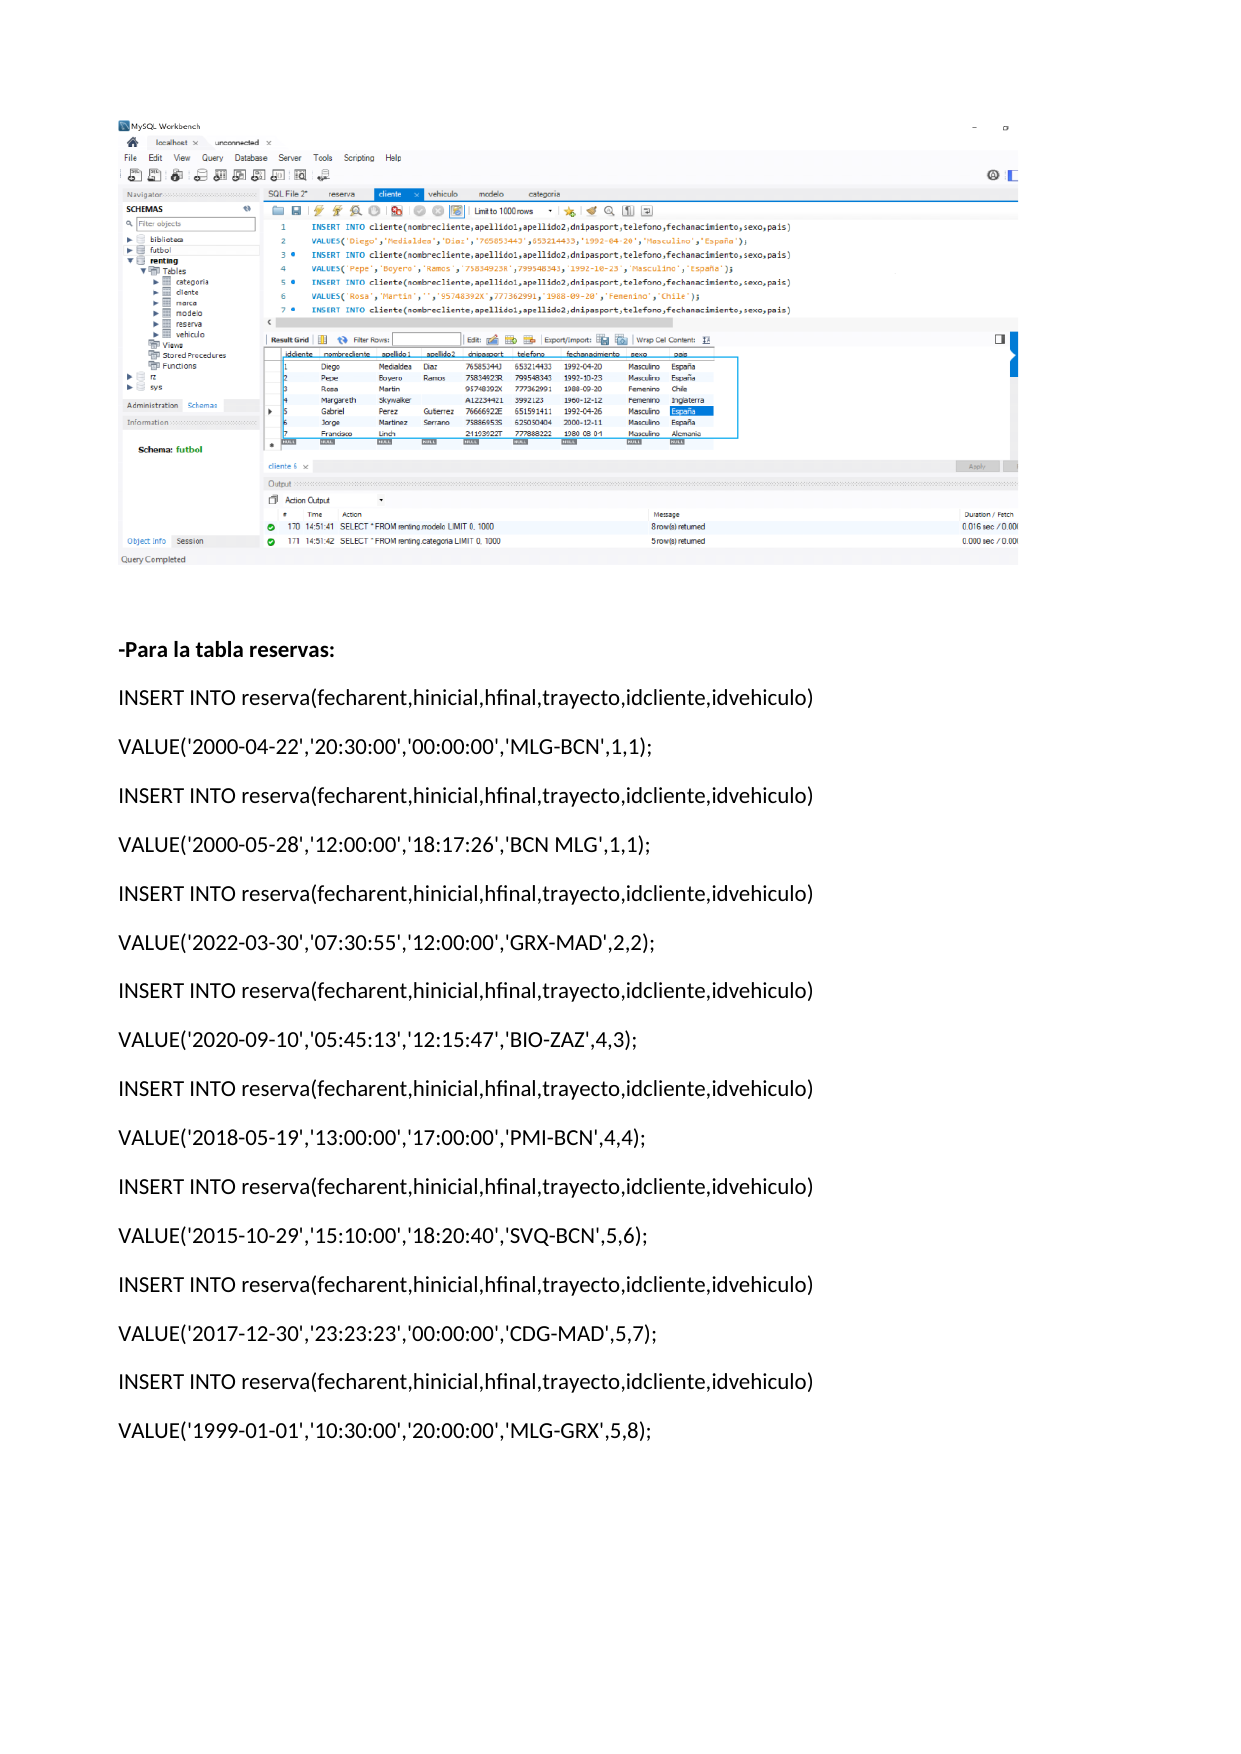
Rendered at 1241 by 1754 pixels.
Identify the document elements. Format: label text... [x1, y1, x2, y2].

text INSERT INTO reserva(fecharent,hinicial,hfinal,trayecto,idcliente,idvehiculo) [118, 1074, 1122, 1102]
text INSERT INTO reserva(fecharent,hinicial,hfinal,trayecto,idcliente,idvehiculo) [118, 1367, 1122, 1396]
text VALUE('2000-05-28','12:00:00','18:17:26','BCN MLG',1,1); [118, 830, 1122, 858]
text INSERT INTO reserva(fecharent,hinicial,hfinal,trayecto,idcliente,idvehiculo) [118, 879, 1122, 907]
text VALUE('2022-03-30','07:30:55','12:00:00','GRX-MAD',2,2); [118, 928, 1122, 956]
text VALUE('2017-12-30','23:23:23','00:00:00','CDG-MAD',5,7); [118, 1319, 1122, 1347]
text -Para la tabla reservas: [118, 635, 1122, 663]
text INSERT INTO reserva(fecharent,hinicial,hfinal,trayecto,idcliente,idvehiculo) [118, 977, 1122, 1005]
text VALUE('2000-04-22','20:30:00','00:00:00','MLG-BCN',1,1); [118, 732, 1122, 760]
text INSERT INTO reserva(fecharent,hinicial,hfinal,trayecto,idcliente,idvehiculo) [118, 1172, 1122, 1200]
text INSERT INTO reserva(fecharent,hinicial,hfinal,trayecto,idcliente,idvehiculo) [118, 683, 1122, 712]
text INSERT INTO reserva(fecharent,hinicial,hfinal,trayecto,idcliente,idvehiculo) [118, 781, 1122, 809]
text INSERT INTO reserva(fecharent,hinicial,hfinal,trayecto,idcliente,idvehiculo) [118, 1270, 1122, 1298]
text VALUE('2020-09-10','05:45:13','12:15:47','BIO-ZAZ',4,3); [118, 1026, 1122, 1053]
text VALUE('2018-05-19','13:00:00','17:00:00','PMI-BCN',4,4); [118, 1123, 1122, 1151]
text VALUE('2015-10-29','15:10:00','18:20:40','SVQ-BCN',5,6); [118, 1221, 1122, 1249]
text VALUE('1999-01-01','10:30:00','20:00:00','MLG-GRX',5,8); [118, 1416, 1122, 1444]
